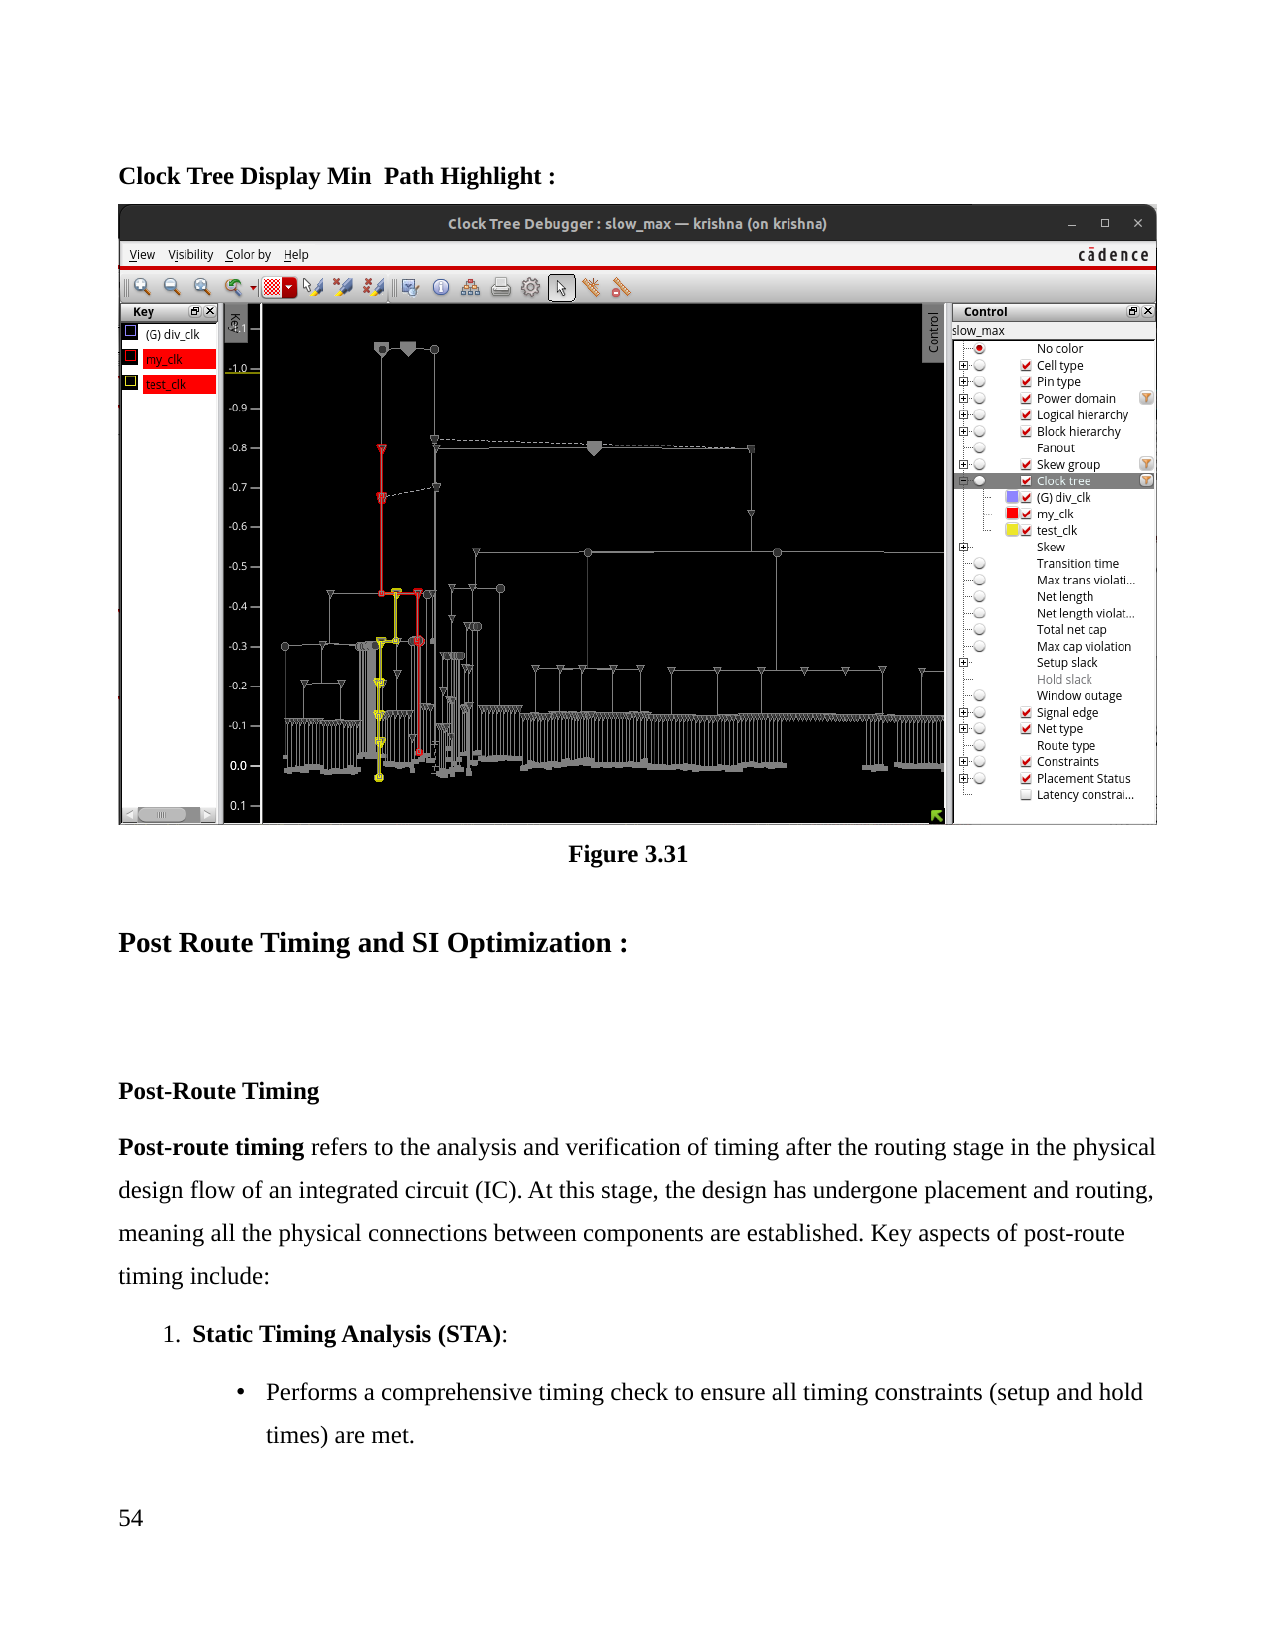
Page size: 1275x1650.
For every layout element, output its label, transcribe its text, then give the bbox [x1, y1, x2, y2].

text Figure 3.31 [118, 825, 1157, 868]
list Static Timing Analysis (STA): [162, 1319, 1157, 1348]
text Post-route timing refers to the analysis and verification of timing after the routing stage in the physical design flow of an integrated circuit (IC). At this stage, the design has undergone placement and routing, meaning all the physical connections between components are established. Key aspects of post-route timing include: [118, 1132, 1157, 1290]
text Clock Tree Display Min Path Highlight : [118, 161, 1157, 190]
subtitle Post-Route Timing [118, 1076, 1157, 1105]
picture [118, 204, 1157, 825]
list Performs a comprehensive timing check to ensure all timing constraints (setup and hold times) are met. [236, 1377, 1157, 1449]
text Post Route Timing and SI Optimization : [118, 925, 1157, 959]
